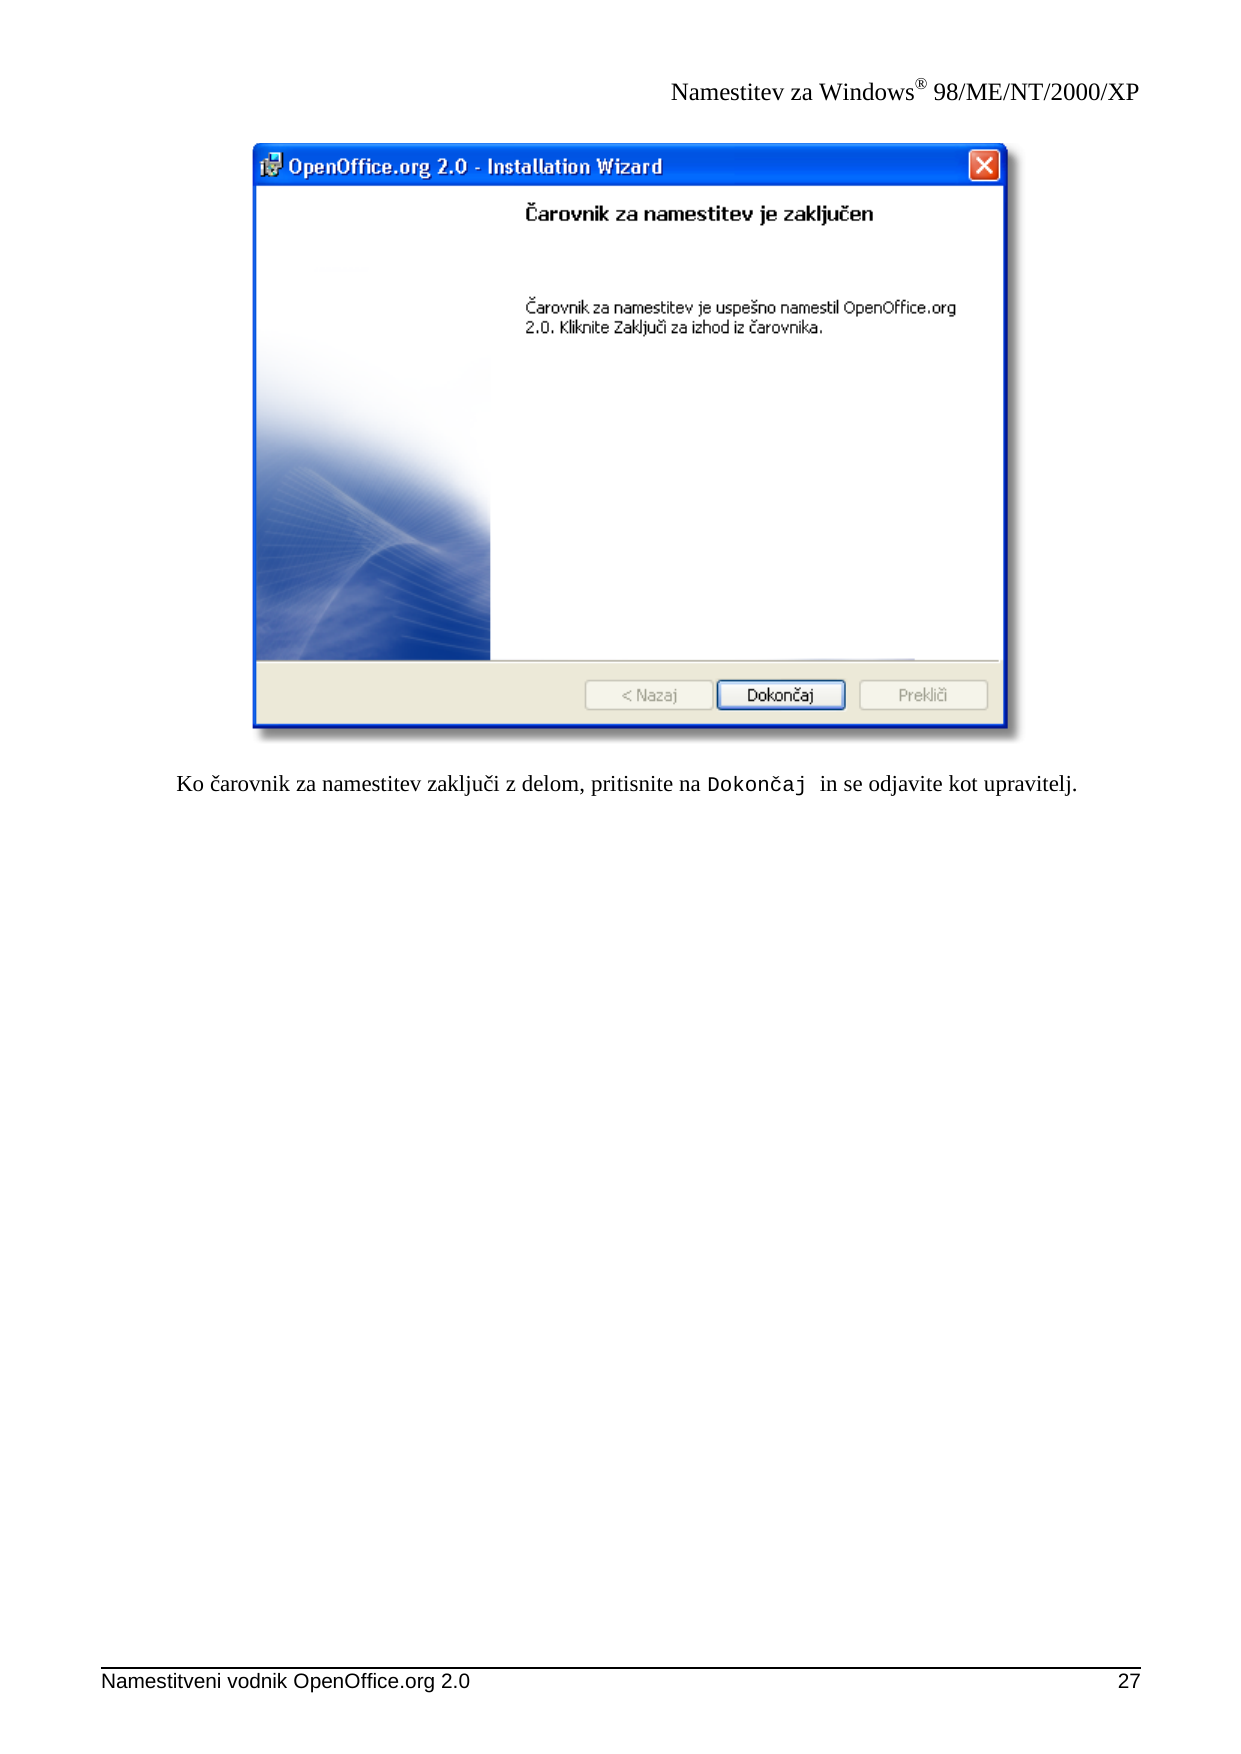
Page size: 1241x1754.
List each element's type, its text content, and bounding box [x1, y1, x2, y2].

picture [252, 143, 1026, 747]
text Ko čarovnik za namestitev zaključi z delom, pritisnite na Dokončaj in se odjavite kot upravitelj. [176, 771, 1139, 798]
